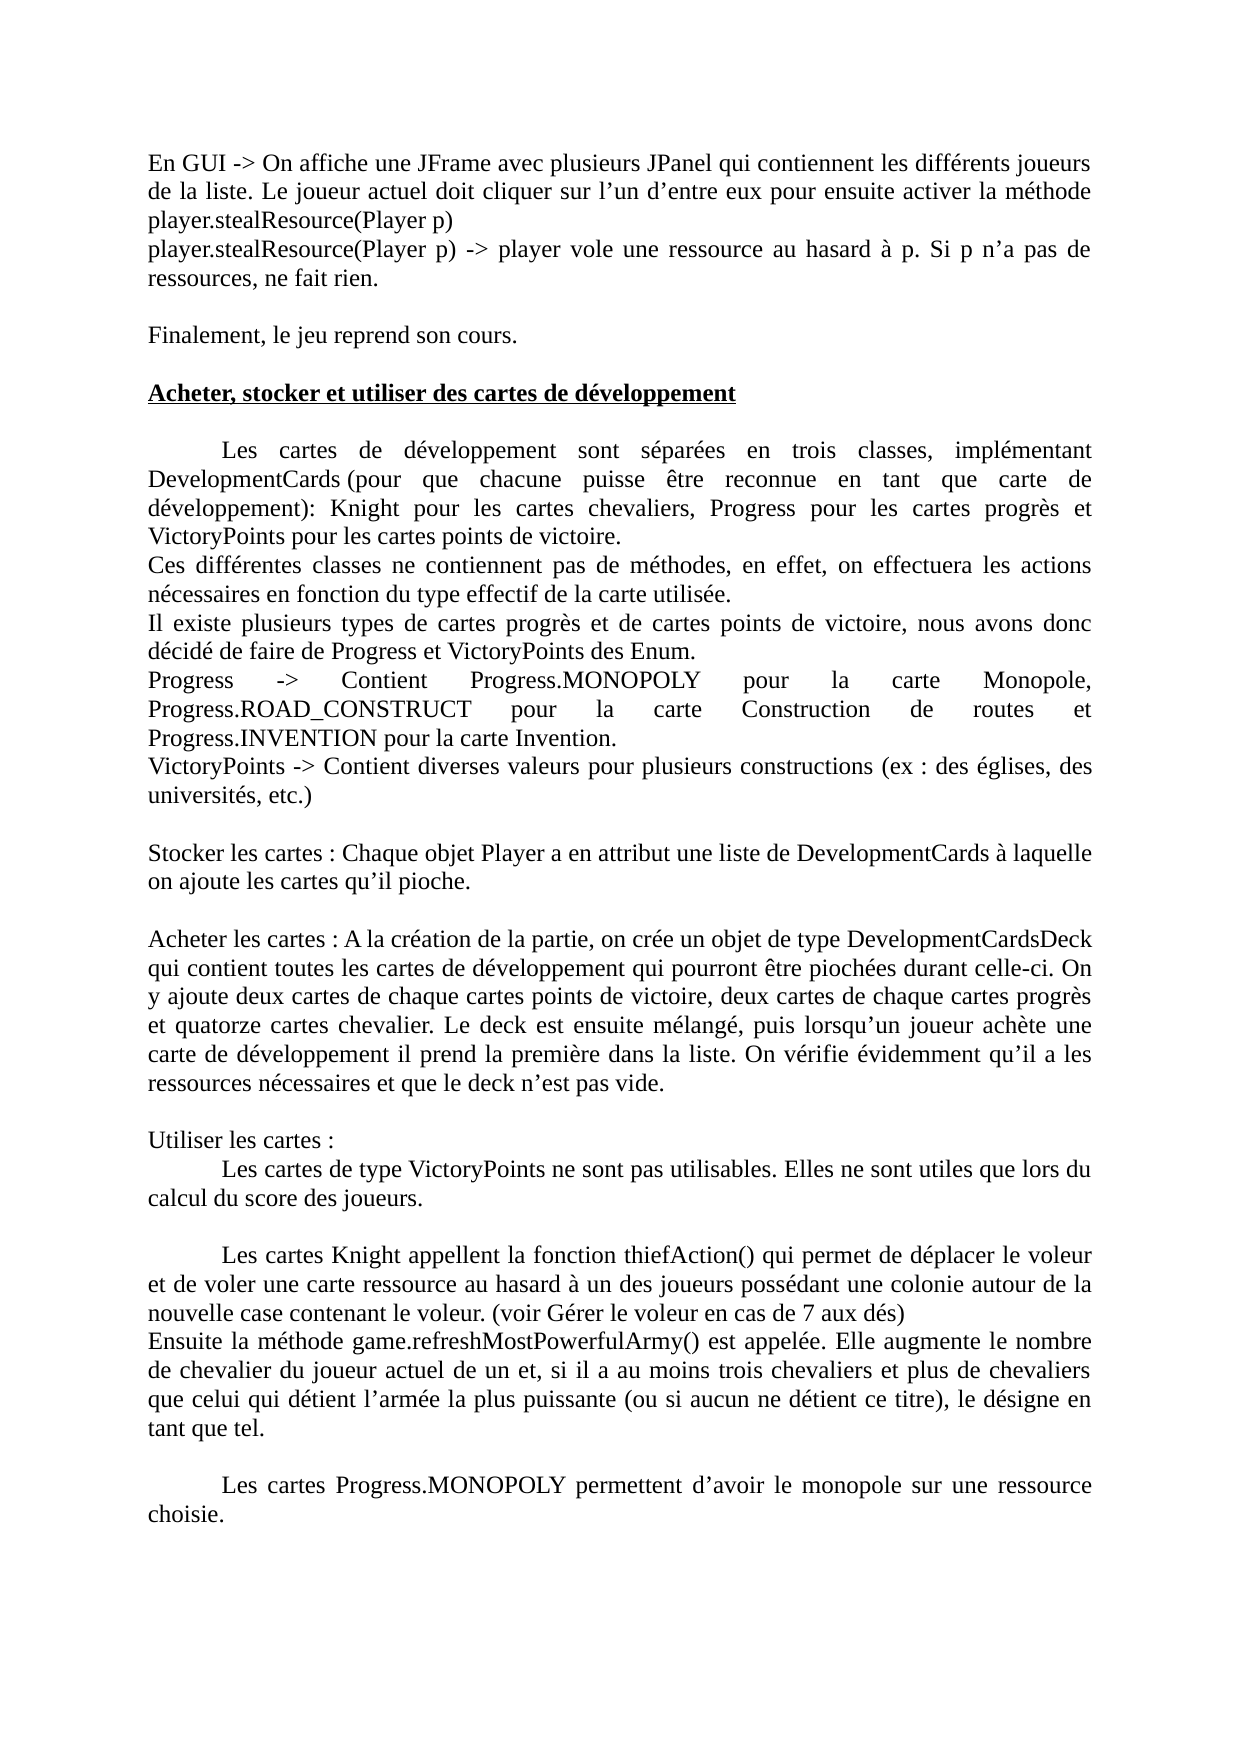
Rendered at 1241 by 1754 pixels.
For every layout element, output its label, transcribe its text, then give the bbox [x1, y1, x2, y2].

text Utiliser les cartes : [148, 1125, 1093, 1154]
text player.stealResource(Player p) -> player vole une ressource au hasard à p. Si p n’a pas de ressources, ne fait rien. [148, 234, 1093, 291]
text Les cartes de type VictoryPoints ne sont pas utilisables. Elles ne sont utiles que lors du calcul du score des joueurs. [148, 1154, 1093, 1211]
text Progress -> Contient Progress.MONOPOLY pour la carte Monopole, Progress.ROAD_CONSTRUCT pour la carte Construction de routes et Progress.INVENTION pour la carte Invention. [148, 665, 1093, 751]
text En GUI -> On affiche une JFrame avec plusieurs JPanel qui contiennent les différents joueurs de la liste. Le joueur actuel doit cliquer sur l’un d’entre eux pour ensuite activer la méthode player.stealResource(Player p) [148, 148, 1093, 234]
text Stocker les cartes : Chaque objet Player a en attribut une liste de DevelopmentCards à laquelle on ajoute les cartes qu’il pioche. [148, 838, 1093, 895]
text Les cartes Progress.MONOPOLY permettent d’avoir le monopole sur une ressource choisie. [148, 1470, 1093, 1528]
text Acheter les cartes : A la création de la partie, on crée un objet de type DevelopmentCardsDeck qui contient toutes les cartes de développement qui pourront être piochées durant celle-ci. On y ajoute deux cartes de chaque cartes points de victoire, deux cartes de chaque cartes progrès et quatorze cartes chevalier. Le deck est ensuite mélangé, puis lorsqu’un joueur achète une carte de développement il prend la première dans la liste. On vérifie évidemment qu’il a les ressources nécessaires et que le deck n’est pas vide. [148, 924, 1093, 1096]
text Acheter, stocker et utiliser des cartes de développement [148, 378, 1093, 406]
text Ces différentes classes ne contiennent pas de méthodes, en effet, on effectuera les actions nécessaires en fonction du type effectif de la carte utilisée. [148, 550, 1093, 608]
text Finalement, le jeu reprend son cours. [148, 320, 1093, 349]
text VictoryPoints -> Contient diverses valeurs pour plusieurs constructions (ex : des églises, des universités, etc.) [148, 751, 1093, 809]
text Les cartes de développement sont séparées en trois classes, implémentant DevelopmentCards (pour que chacune puisse être reconnue en tant que carte de développement): Knight pour les cartes chevaliers, Progress pour les cartes progrès et VictoryPoints pour les cartes points de victoire. [148, 435, 1093, 550]
text Il existe plusieurs types de cartes progrès et de cartes points de victoire, nous avons donc décidé de faire de Progress et VictoryPoints des Enum. [148, 608, 1093, 665]
text Les cartes Knight appellent la fonction thiefAction() qui permet de déplacer le voleur et de voler une carte ressource au hasard à un des joueurs possédant une colonie autour de la nouvelle case contenant le voleur. (voir Gérer le voleur en cas de 7 aux dés) [148, 1240, 1093, 1326]
text Ensuite la méthode game.refreshMostPowerfulArmy() est appelée. Elle augmente le nombre de chevalier du joueur actuel de un et, si il a au moins trois chevaliers et plus de chevaliers que celui qui détient l’armée la plus puissante (ou si aucun ne détient ce titre), le désigne en tant que tel. [148, 1326, 1093, 1441]
